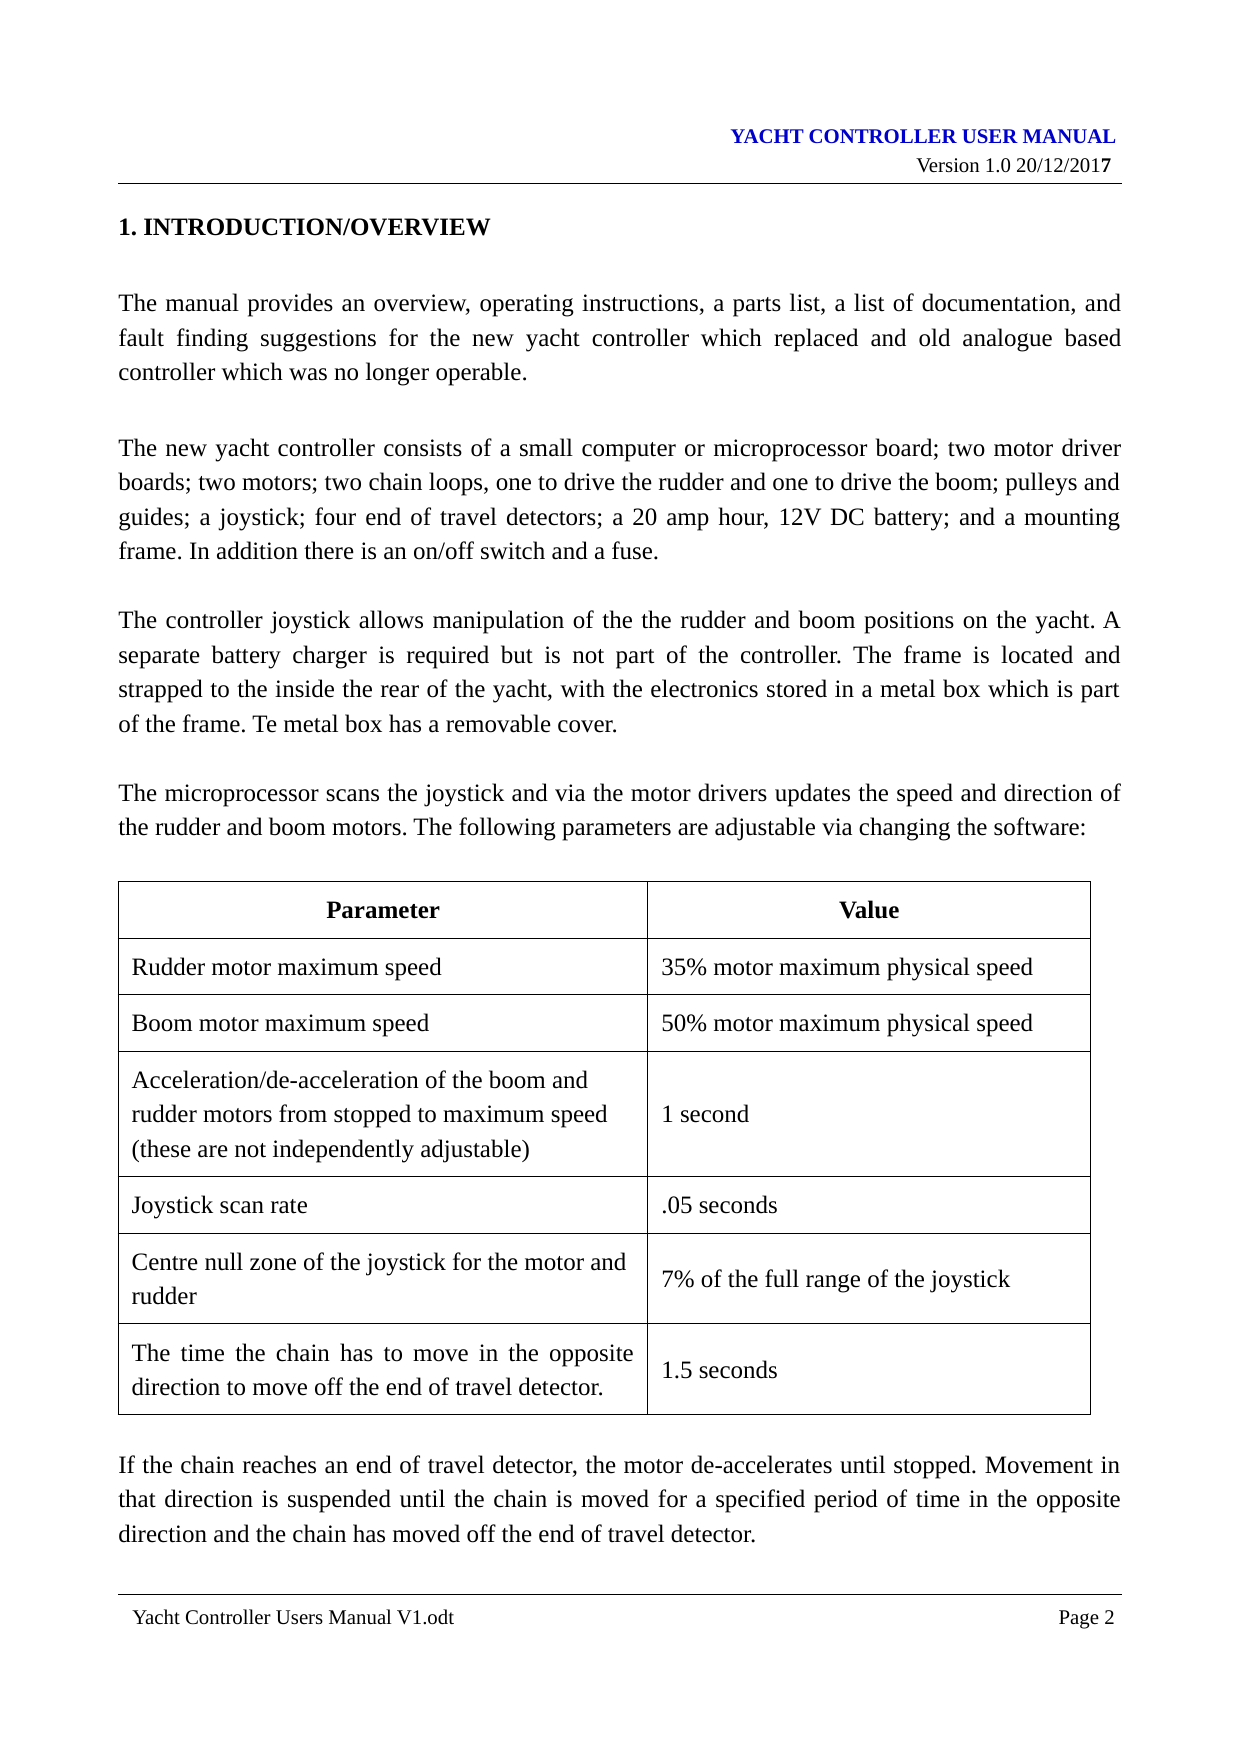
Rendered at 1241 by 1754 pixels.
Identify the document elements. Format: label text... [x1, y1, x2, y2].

table_cell .05 seconds [648, 1177, 1090, 1232]
table_cell 50% motor maximum physical speed [648, 995, 1090, 1051]
table_cell Acceleration/de-acceleration of the boom and rudder motors from stopped to maximum speed (these are not independently adjustable) [119, 1052, 647, 1176]
table_cell 1.5 seconds [648, 1324, 1090, 1414]
table_cell Centre null zone of the joystick for the motor and rudder [119, 1234, 647, 1323]
text The microprocessor scans the joystick and via the motor drivers updates the speed and direction of the rudder and boom motors. The following parameters are adjustable via changing the software: [118, 778, 1122, 841]
table_cell 7% of the full range of the joystick [648, 1234, 1090, 1323]
table_cell 35% motor maximum physical speed [648, 939, 1090, 994]
text 1. INTRODUCTION/OVERVIEW [118, 212, 1122, 241]
table_cell Joystick scan rate [119, 1177, 647, 1232]
text The new yacht controller consists of a small computer or microprocessor board; two motor driver boards; two motors; two chain loops, one to drive the rudder and one to drive the boom; pulleys and guides; a joystick; four end of travel detectors; a 20 amp hour, 12V DC battery; and a mounting frame. In addition there is an on/off switch and a fuse. [118, 433, 1122, 565]
table_cell 1 second [648, 1052, 1090, 1176]
table_cell Rudder motor maximum speed [119, 939, 647, 994]
table_cell The time the chain has to move in the opposite direction to move off the end of travel detector. [119, 1324, 647, 1414]
text The manual provides an overview, operating instructions, a parts list, a list of documentation, and fault finding suggestions for the new yacht controller which replaced and old analogue based controller which was no longer operable. [118, 288, 1122, 386]
table_header Value [648, 882, 1090, 938]
table_cell Boom motor maximum speed [119, 995, 647, 1051]
table_header Parameter [119, 882, 647, 938]
text If the chain reaches an end of travel detector, the motor de-accelerates until stopped. Movement in that direction is suspended until the chain is moved for a specified period of time in the opposite direction and the chain has moved off the end of travel detector. [118, 1450, 1122, 1547]
text The controller joystick allows manipulation of the the rudder and boom positions on the yacht. A separate battery charger is required but is not part of the controller. The frame is located and strapped to the inside the rear of the yacht, with the electronics stored in a metal box which is part of the frame. Te metal box has a removable cover. [118, 605, 1122, 737]
